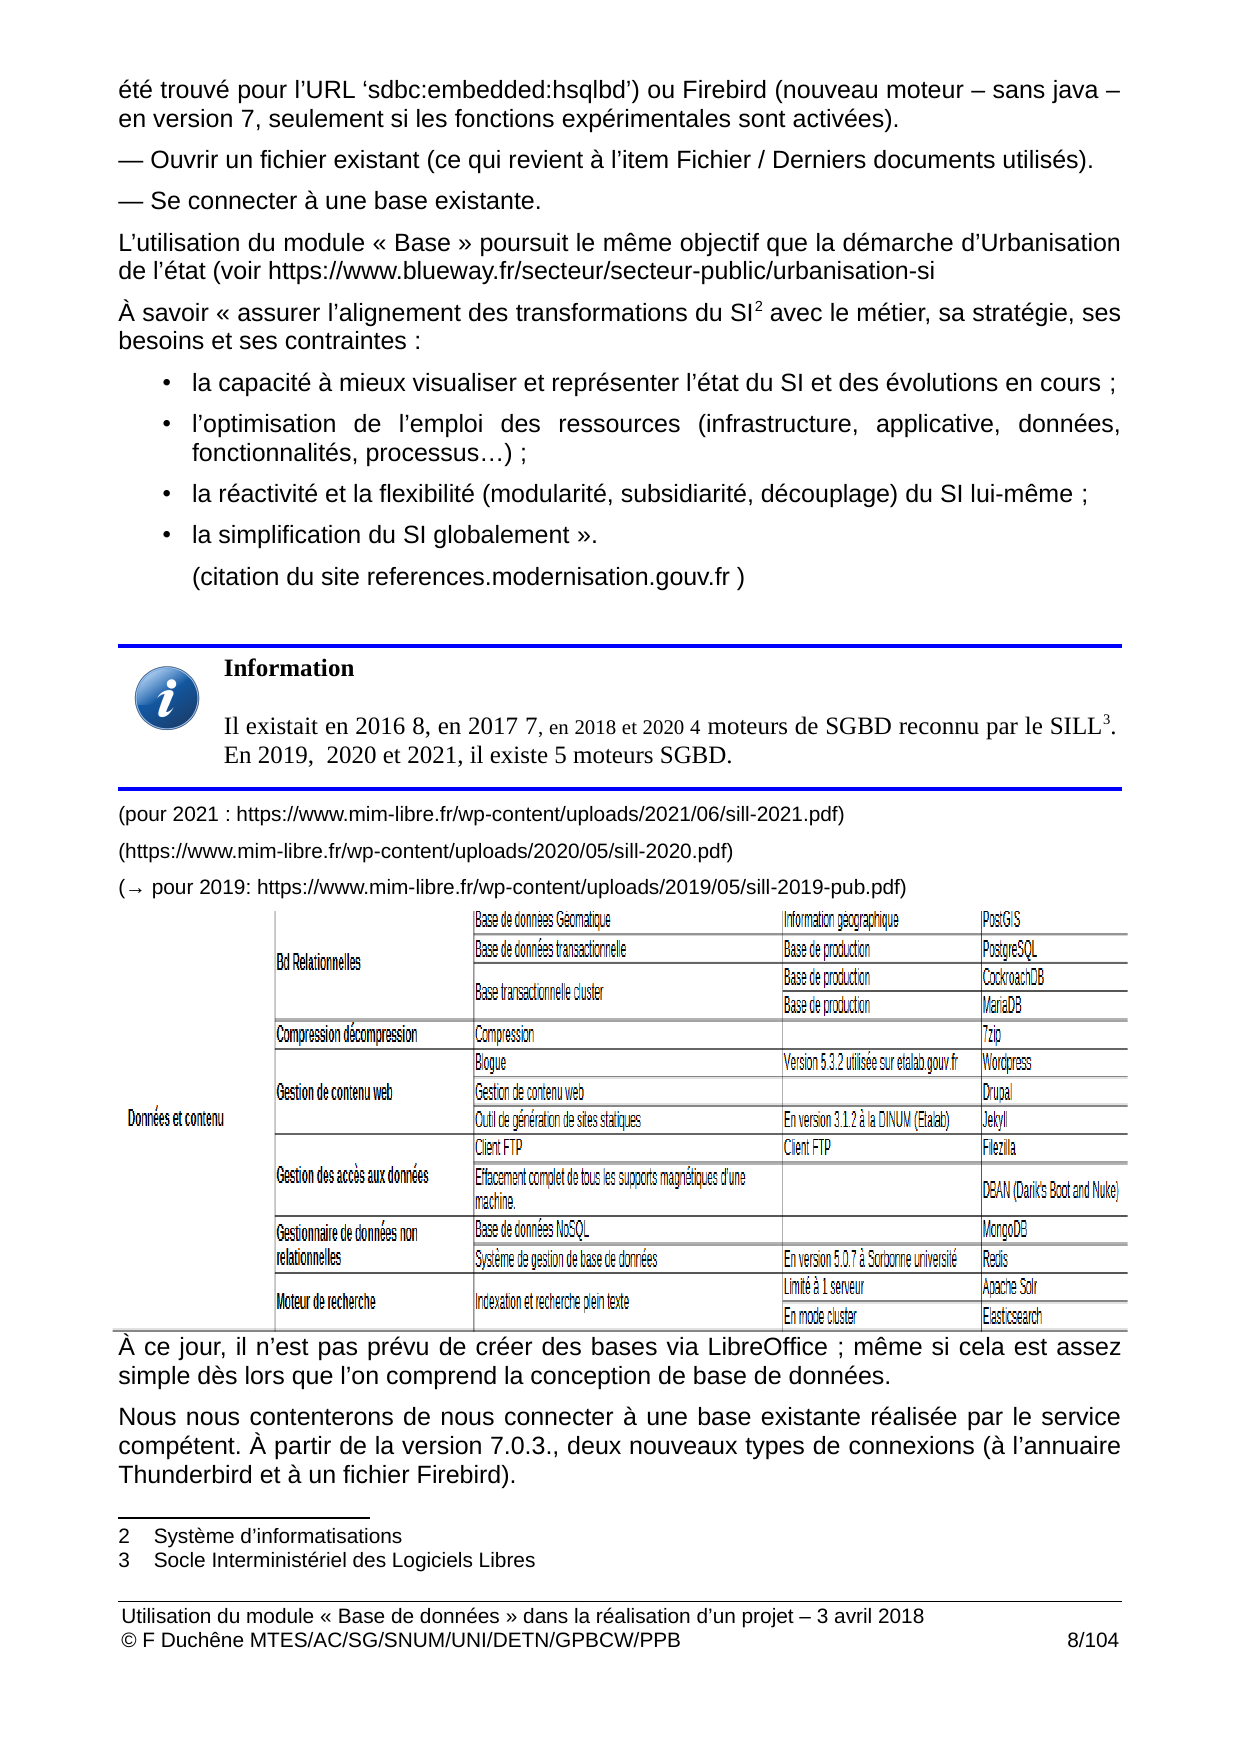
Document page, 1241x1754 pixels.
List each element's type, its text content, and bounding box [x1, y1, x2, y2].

table_header Information Il existait en 2016 8, en 2017 7, en 2018 et 2020 4 moteurs de SGBD reconnu par le SILL. En 2019, 2020 et 2021, il existe 5 moteurs SGBD. [218, 648, 1122, 787]
text À ce jour, il n’est pas prévu de créer des bases via LibreOffice ; même si cela est assez simple dès lors que l’on comprend la conception de base de données. [118, 1332, 1122, 1389]
picture [112, 911, 1128, 1332]
text (→ pour 2019: https://www.mim-libre.fr/wp-content/uploads/2019/05/sill-2019-pub.pdf) [118, 875, 1122, 899]
text À savoir « assurer l’alignement des transformations du SI avec le métier, sa stratégie, ses besoins et ses contraintes : [118, 297, 1122, 355]
text (pour 2021 : https://www.mim-libre.fr/wp-content/uploads/2021/06/sill-2021.pdf) [118, 802, 1122, 826]
table_header [118, 648, 218, 787]
text Nous nous contenterons de nous connecter à une base existante réalisée par le service compétent. À partir de la version 7.0.3., deux nouveaux types de connexions (à l’annuaire Thunderbird et à un fichier Firebird). [118, 1402, 1122, 1488]
picture [123, 654, 213, 743]
list la simplification du SI globalement ». [162, 520, 1122, 549]
text été trouvé pour l’URL ‘sdbc:embedded:hsqlbd’) ou Firebird (nouveau moteur – sans java – en version 7, seulement si les fonctions expérimentales sont activées). [118, 75, 1122, 132]
text Système d’informatisations [118, 1524, 1122, 1548]
list la capacité à mieux visualiser et représenter l’état du SI et des évolutions en cours ; [162, 367, 1122, 396]
text L’utilisation du module « Base » poursuit le même objectif que la démarche d’Urbanisation de l’état (voir https://www.blueway.fr/secteur/secteur-public/urbanisation-si [118, 227, 1122, 285]
list (citation du site references.modernisation.gouv.fr ) [162, 562, 1122, 590]
list la réactivité et la flexibilité (modularité, subsidiarité, découplage) du SI lui-même ; [162, 479, 1122, 508]
text (https://www.mim-libre.fr/wp-content/uploads/2020/05/sill-2020.pdf) [118, 839, 1122, 863]
text — Se connecter à une base existante. [118, 186, 1122, 215]
list l’optimisation de l’emploi des ressources (infrastructure, applicative, données, fonctionnalités, processus…) ; [162, 409, 1122, 466]
text — Ouvrir un fichier existant (ce qui revient à l’item Fichier / Derniers documents utilisés). [118, 145, 1122, 174]
